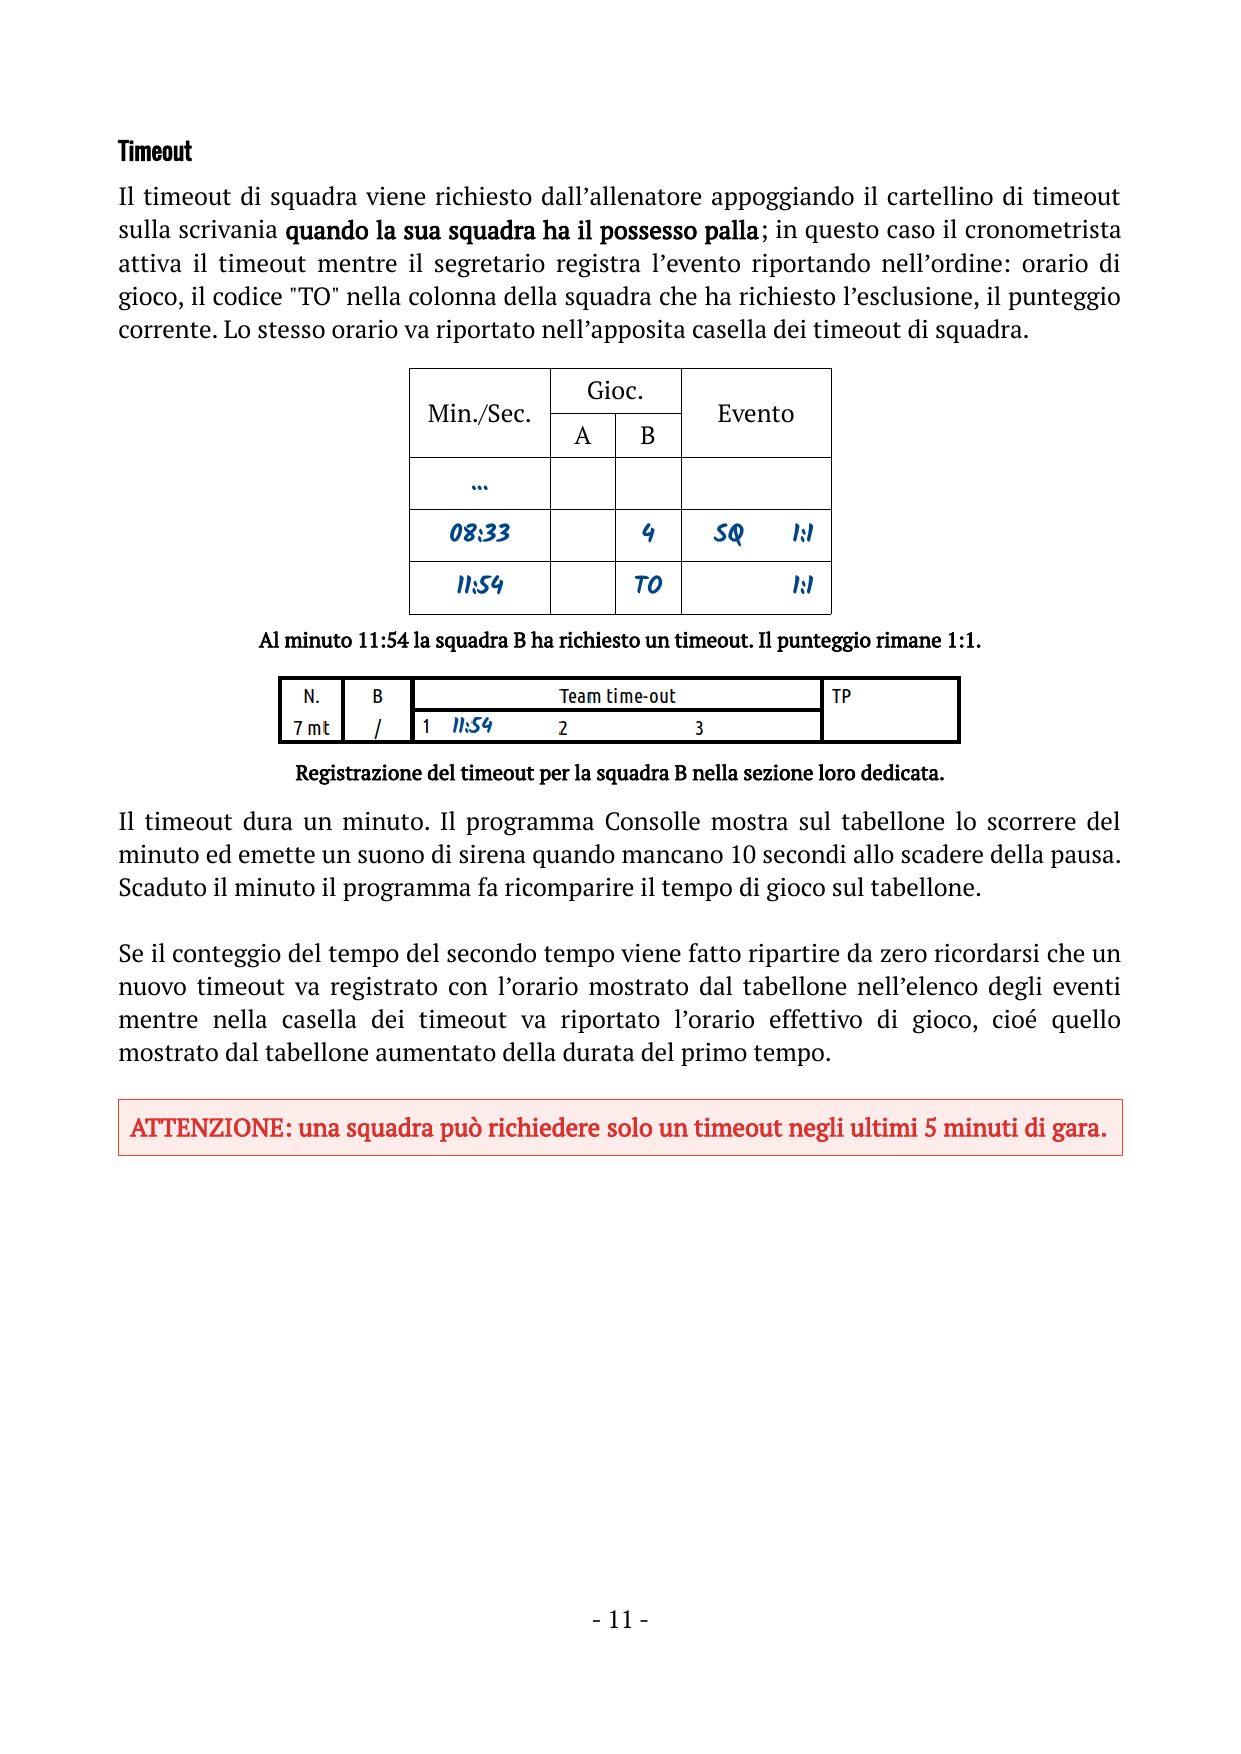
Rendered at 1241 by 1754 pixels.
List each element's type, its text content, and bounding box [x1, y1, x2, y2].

table_cell 08:33 [410, 510, 550, 561]
table_header Gioc. [551, 369, 681, 413]
table_cell ... [410, 458, 550, 509]
table_cell 1:1 [682, 562, 831, 613]
table_header Evento [682, 369, 831, 457]
text Il timeout dura un minuto. Il programma Consolle mostra sul tabellone lo scorrere del minuto ed emette un suono di sirena quando mancano 10 secondi allo scadere della pausa. Scaduto il minuto il programma fa ricomparire il tempo di gioco sul tabellone. [118, 804, 1122, 903]
table_cell TO [616, 562, 681, 613]
table_cell 4 [616, 510, 681, 561]
table_cell 11:54 [410, 562, 550, 613]
table_cell [616, 458, 681, 509]
table_cell SQ 1:1 [682, 510, 831, 561]
table_cell B [616, 414, 681, 457]
picture [267, 663, 974, 756]
table_cell [551, 510, 615, 561]
text ATTENZIONE: una squadra può richiedere solo un timeout negli ultimi 5 minuti di gara. [119, 1100, 1122, 1155]
table_header Min./Sec. [410, 369, 550, 457]
text Registrazione del timeout per la squadra B nella sezione loro dedicata. [118, 661, 1122, 786]
text Al minuto 11:54 la squadra B ha richiesto un timeout. Il punteggio rimane 1:1. [118, 626, 1122, 653]
table_cell A [551, 414, 615, 457]
text Se il conteggio del tempo del secondo tempo viene fatto ripartire da zero ricordarsi che un nuovo timeout va registrato con l’orario mostrato dal tabellone nell’elenco degli eventi mentre nella casella dei timeout va riportato l’orario effettivo di gioco, cioé quello mostrato dal tabellone aumentato della durata del primo tempo. [118, 936, 1122, 1069]
table_cell [551, 562, 615, 613]
text Il timeout di squadra viene richiesto dallʼallenatore appoggiando il cartellino di timeout sulla scrivania quando la sua squadra ha il possesso palla; in questo caso il cronometrista attiva il timeout mentre il segretario registra lʼevento riportando nellʼordine: orario di gioco, il codice "TO" nella colonna della squadra che ha richiesto l’esclusione, il punteggio corrente. Lo stesso orario va riportato nellʼapposita casella dei timeout di squadra. [118, 180, 1122, 345]
table_cell [551, 458, 615, 509]
table_cell [682, 458, 831, 509]
subtitle Timeout [118, 133, 1122, 167]
